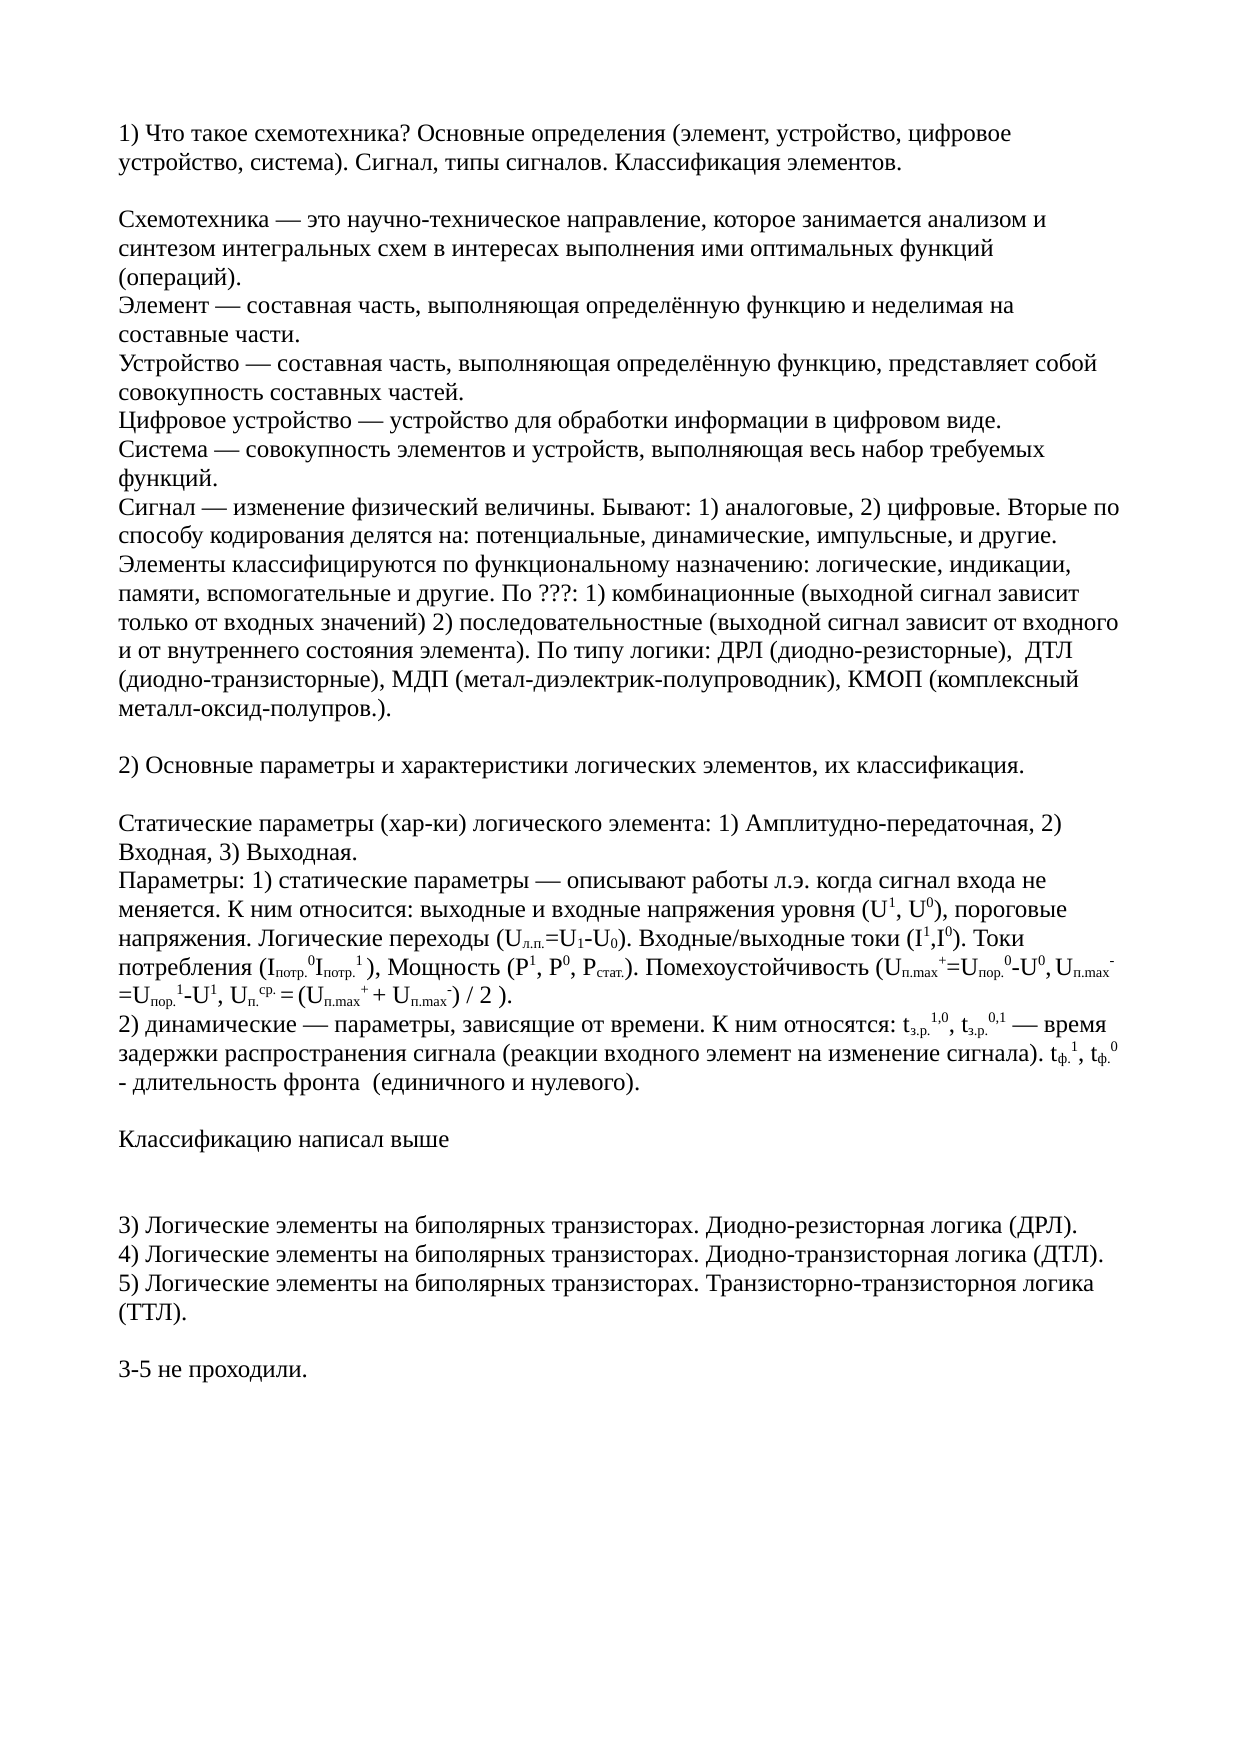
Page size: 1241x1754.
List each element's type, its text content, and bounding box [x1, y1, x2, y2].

text - длительность фронта (единичного и нулевого). [118, 1067, 1122, 1096]
text Классификацию написал выше [118, 1124, 1122, 1153]
text Параметры: 1) статические параметры — описывают работы л.э. когда сигнал входа не меняется. К ним относится: выходные и входные напряжения уровня (U1, U0), пороговые напряжения. Логические переходы (Uл.п.=U1-U0). Входные/выходные токи (I1,I0). Токи потребления (Iпотр.0Iпотр.1 ), Мощность (P1, P0, Pстат.). Помехоустойчивость (Uп.max+=Uпор.0-U0, Uп.max-=Uпор.1-U1, Uп.ср. = (Uп.max+ + Uп.max-) / 2 ). [118, 866, 1122, 1009]
text Элементы классифицируются по функциональному назначению: логические, индикации, памяти, вспомогательные и другие. По ???: 1) комбинационные (выходной сигнал зависит только от входных значений) 2) последовательностные (выходной сигнал зависит от входного и от внутреннего состояния элемента). По типу логики: ДРЛ (диодно-резисторные), ДТЛ (диодно-транзисторные), МДП (метал-диэлектрик-полупроводник), КМОП (комплексный металл-оксид-полупров.). [118, 549, 1122, 722]
text Цифровое устройство — устройство для обработки информации в цифровом виде. [118, 406, 1122, 434]
text Элемент — составная часть, выполняющая определённую функцию и неделимая на составные части. [118, 291, 1122, 348]
text 3-5 не проходили. [118, 1354, 1122, 1383]
text 1) Что такое схемотехника? Основные определения (элемент, устройство, цифровое устройство, система). Сигнал, типы сигналов. Классификация элементов. [118, 118, 1122, 176]
text Сигнал — изменение физический величины. Бывают: 1) аналоговые, 2) цифровые. Вторые по способу кодирования делятся на: потенциальные, динамические, импульсные, и другие. [118, 492, 1122, 549]
text 2) динамические — параметры, зависящие от времени. К ним относятся: tз.р.1,0, tз.р.0,1 — время задержки распространения сигнала (реакции входного элемент на изменение сигнала). tф.1, tф.0 [118, 1009, 1122, 1067]
text Устройство — составная часть, выполняющая определённую функцию, представляет собой совокупность составных частей. [118, 348, 1122, 406]
text Статические параметры (хар-ки) логического элемента: 1) Амплитудно-передаточная, 2) Входная, 3) Выходная. [118, 808, 1122, 866]
text Система — совокупность элементов и устройств, выполняющая весь набор требуемых функций. [118, 434, 1122, 492]
text 2) Основные параметры и характеристики логических элементов, их классификация. [118, 751, 1122, 779]
text 3) Логические элементы на биполярных транзисторах. Диодно-резисторная логика (ДРЛ). [118, 1211, 1122, 1239]
text Схемотехника — это научно-техническое направление, которое занимается анализом и синтезом интегральных схем в интересах выполнения ими оптимальных функций (операций). [118, 204, 1122, 291]
text 5) Логические элементы на биполярных транзисторах. Транзисторно-транзисторноя логика (ТТЛ). [118, 1268, 1122, 1326]
text 4) Логические элементы на биполярных транзисторах. Диодно-транзисторная логика (ДТЛ). [118, 1239, 1122, 1268]
